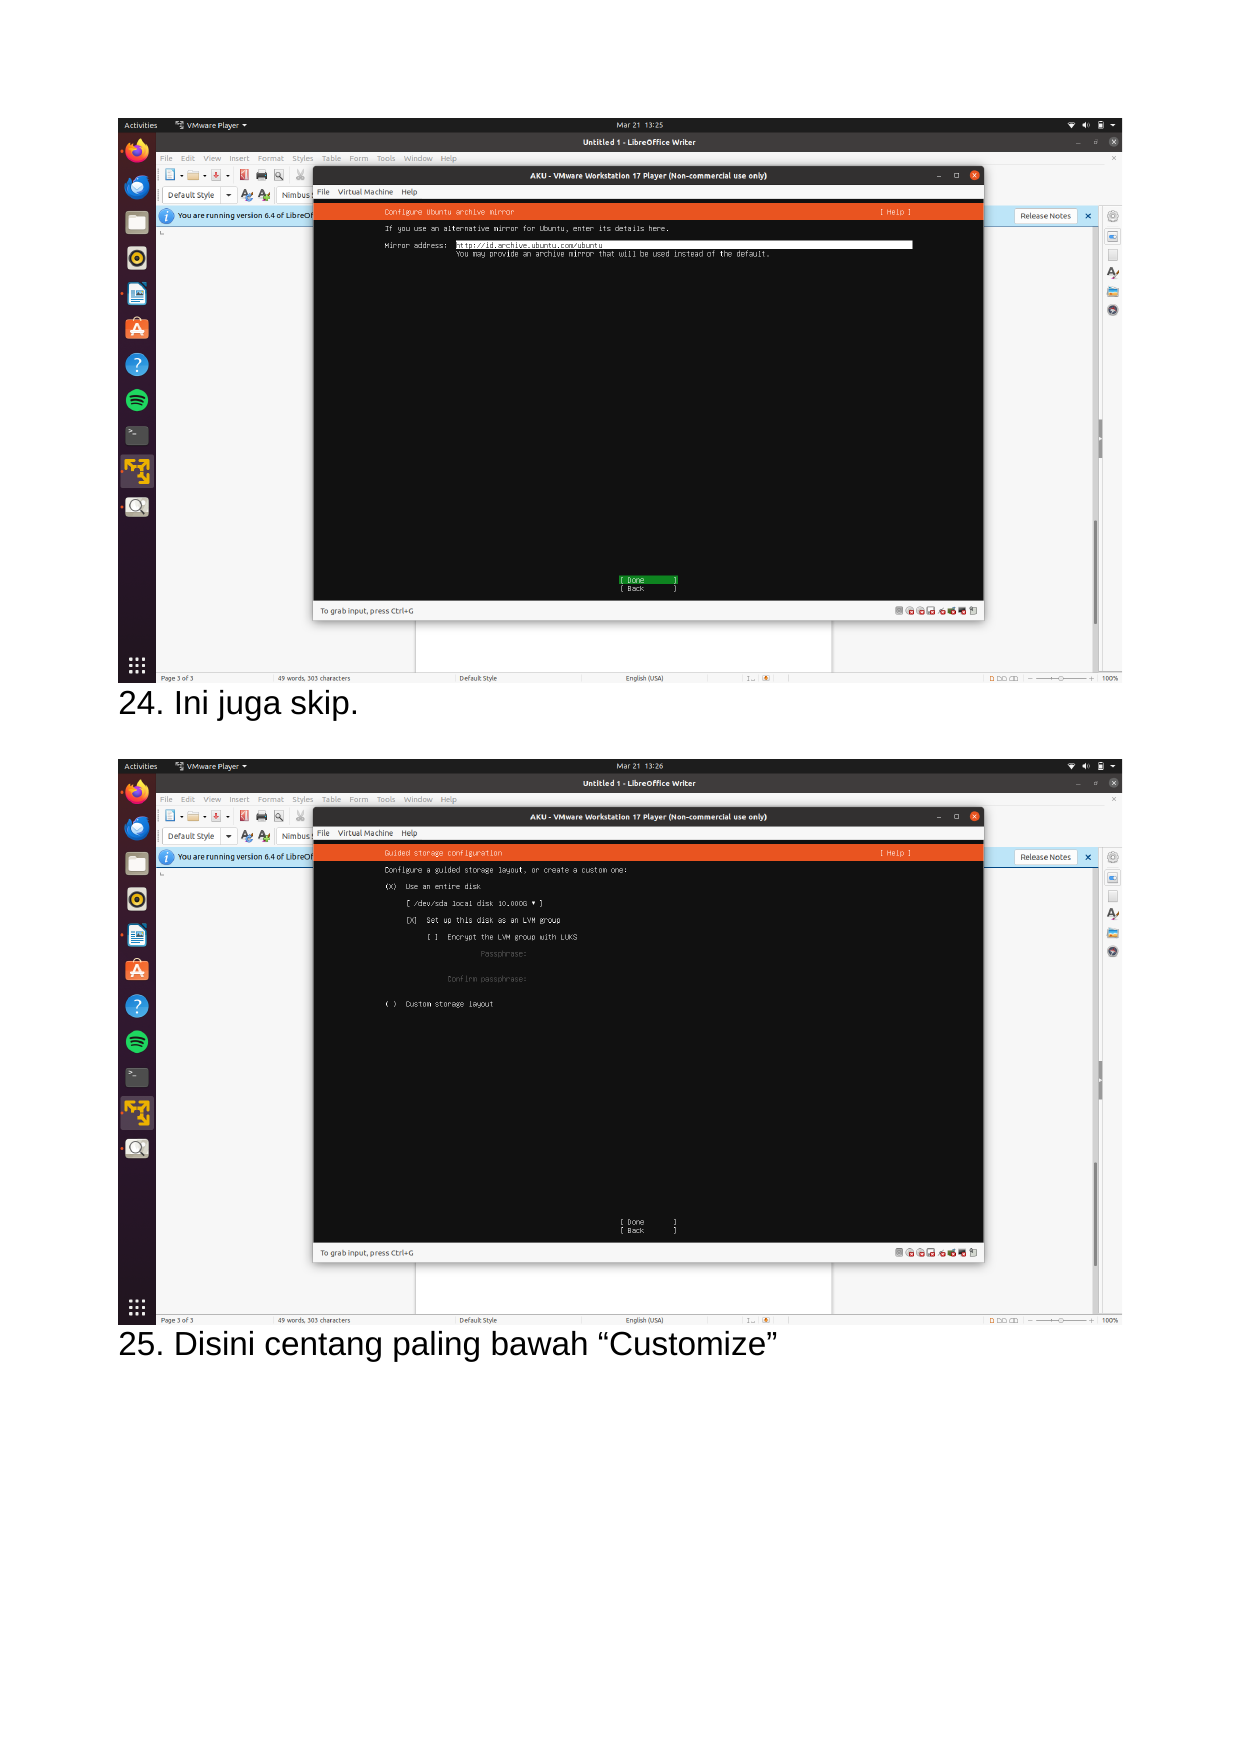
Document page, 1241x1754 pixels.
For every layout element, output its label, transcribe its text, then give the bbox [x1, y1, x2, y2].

picture [118, 759, 1123, 1325]
text 25. Disini centang paling bawah “Customize” [118, 1325, 1122, 1363]
picture [118, 118, 1123, 683]
text 24. Ini juga skip. [118, 683, 1122, 721]
